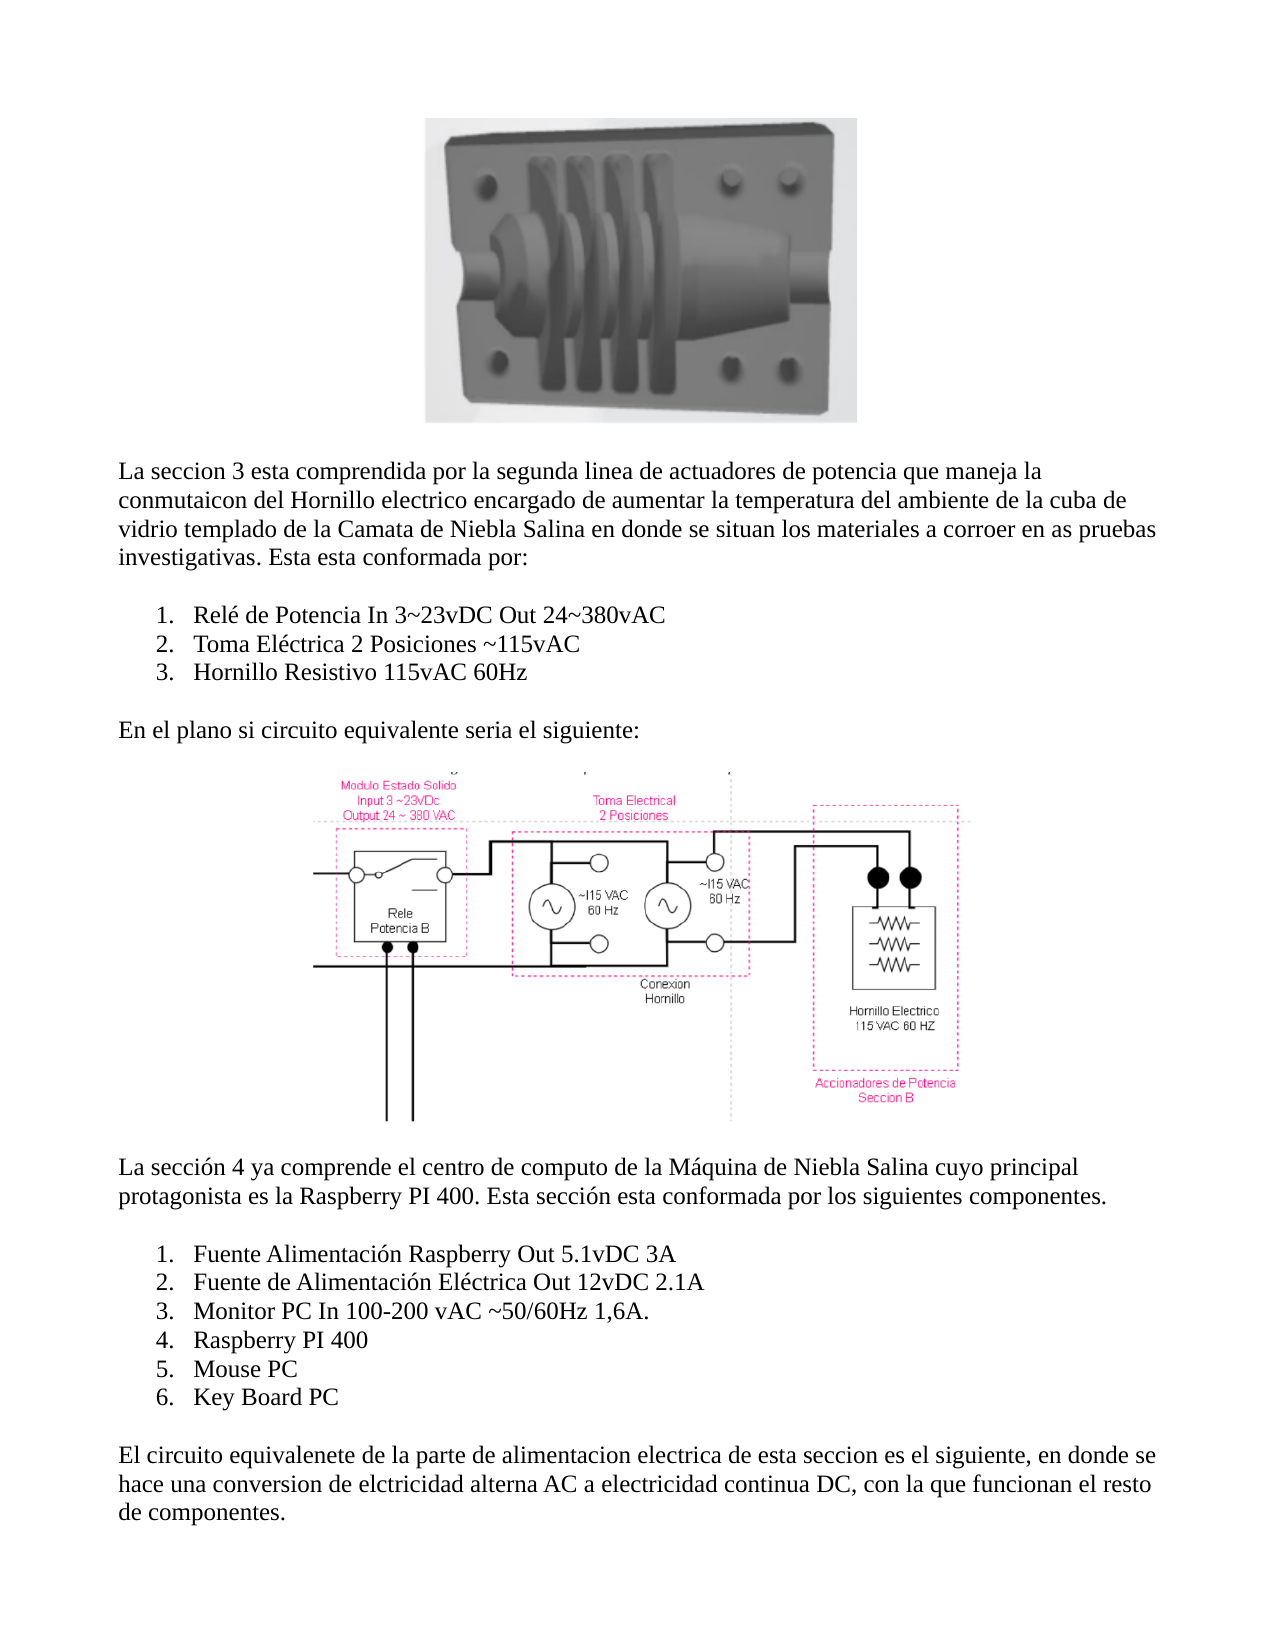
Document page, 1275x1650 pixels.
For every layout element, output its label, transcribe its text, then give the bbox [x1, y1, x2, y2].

text El circuito equivalenete de la parte de alimentacion electrica de esta seccion es el siguiente, en donde se hace una conversion de elctricidad alterna AC a electricidad continua DC, con la que funcionan el resto de componentes. [118, 1440, 1157, 1526]
text En el plano si circuito equivalente seria el siguiente: [118, 715, 1157, 744]
list Toma Eléctrica 2 Posiciones ~115vAC [156, 629, 1157, 657]
list Raspberry PI 400 [156, 1325, 1157, 1354]
list Mouse PC [156, 1354, 1157, 1382]
list Relé de Potencia In 3~23vDC Out 24~380vAC [156, 600, 1157, 629]
list Fuente Alimentación Raspberry Out 5.1vDC 3A [156, 1239, 1157, 1267]
picture [304, 772, 971, 1124]
list Fuente de Alimentación Eléctrica Out 12vDC 2.1A [156, 1267, 1157, 1296]
list Monitor PC In 100-200 vAC ~50/60Hz 1,6A. [156, 1296, 1157, 1325]
text La seccion 3 esta comprendida por la segunda linea de actuadores de potencia que maneja la conmutaicon del Hornillo electrico encargado de aumentar la temperatura del ambiente de la cuba de vidrio templado de la Camata de Niebla Salina en donde se situan los materiales a corroer en as pruebas investigativas. Esta esta conformada por: [118, 456, 1157, 571]
picture [418, 118, 858, 428]
text La sección 4 ya comprende el centro de computo de la Máquina de Niebla Salina cuyo principal protagonista es la Raspberry PI 400. Esta sección esta conformada por los siguientes componentes. [118, 1152, 1157, 1210]
list Key Board PC [156, 1382, 1157, 1411]
list Hornillo Resistivo 115vAC 60Hz [156, 657, 1157, 686]
